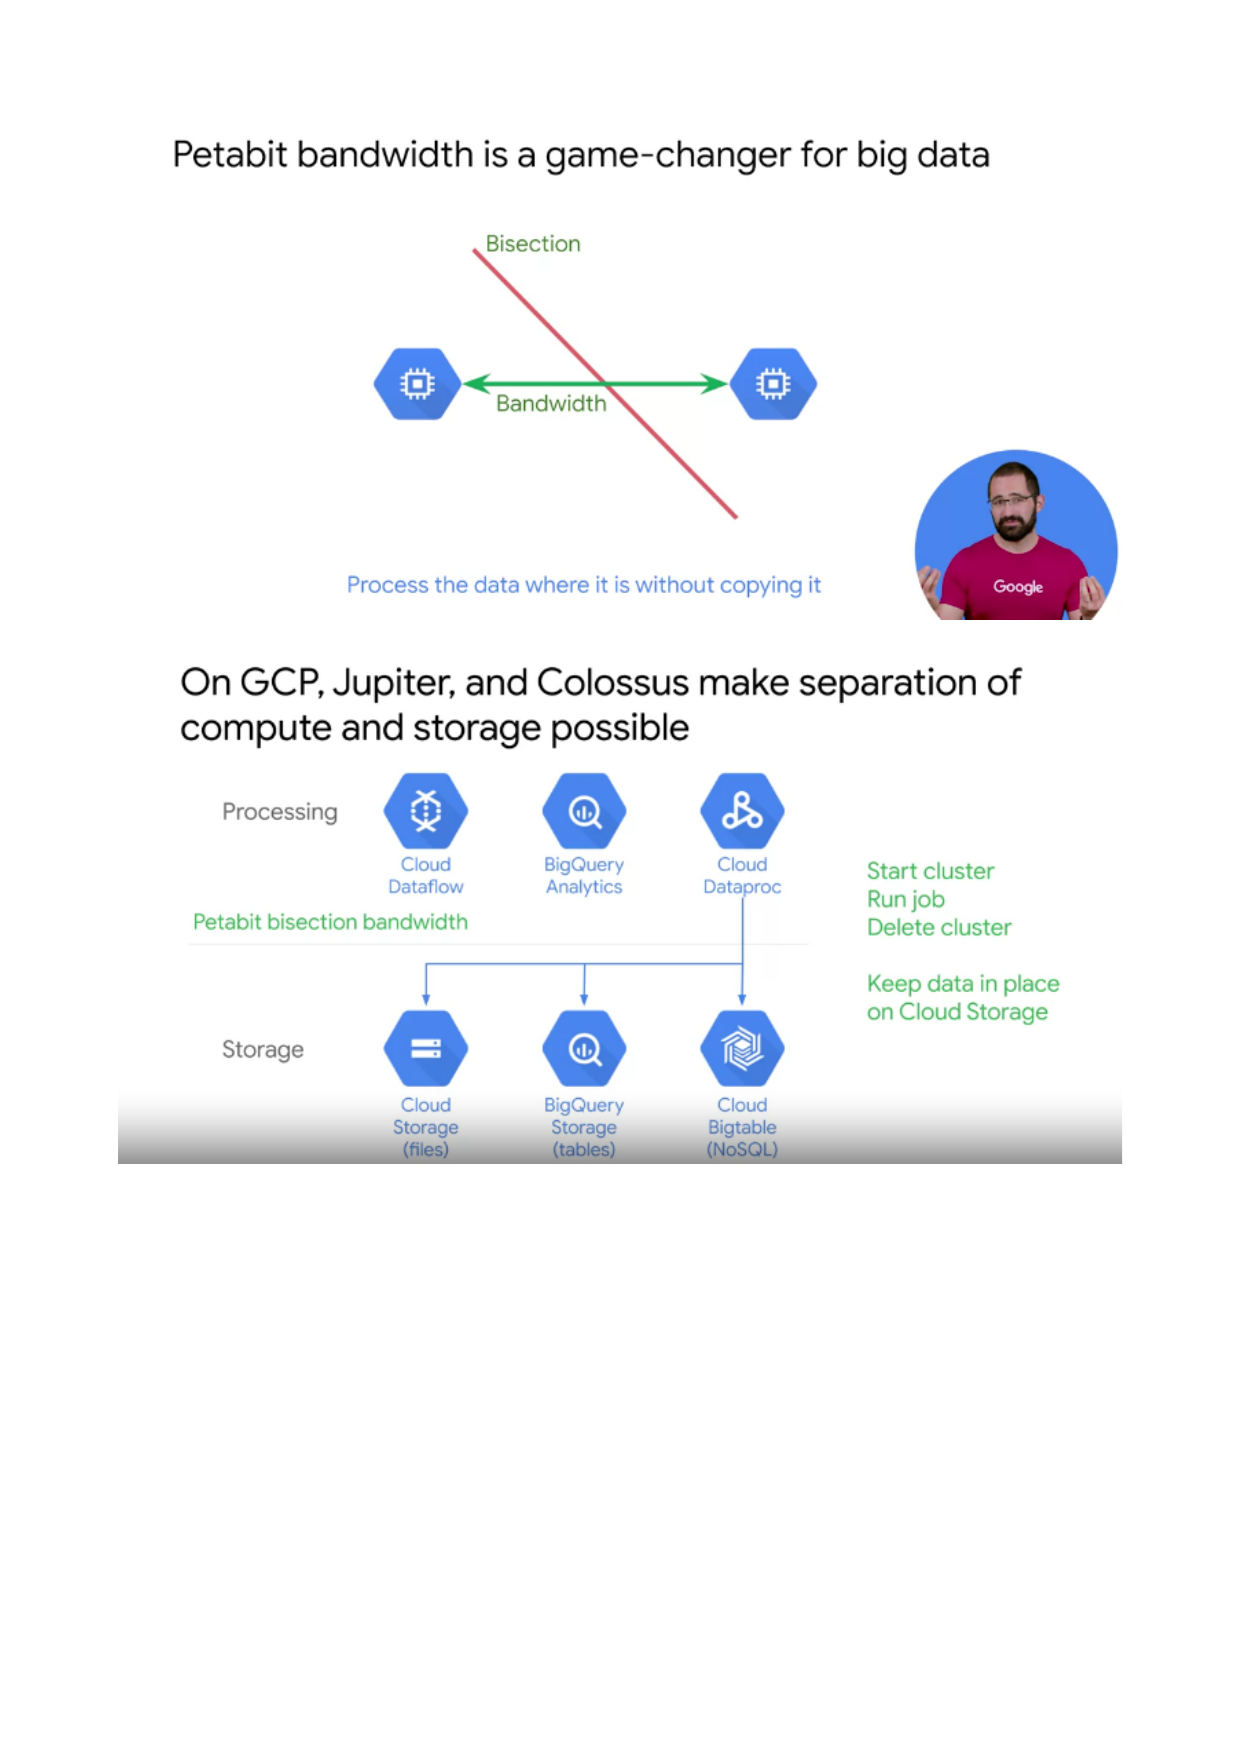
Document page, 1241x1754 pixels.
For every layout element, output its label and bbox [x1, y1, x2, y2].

picture [118, 118, 1123, 620]
picture [118, 648, 1123, 1164]
